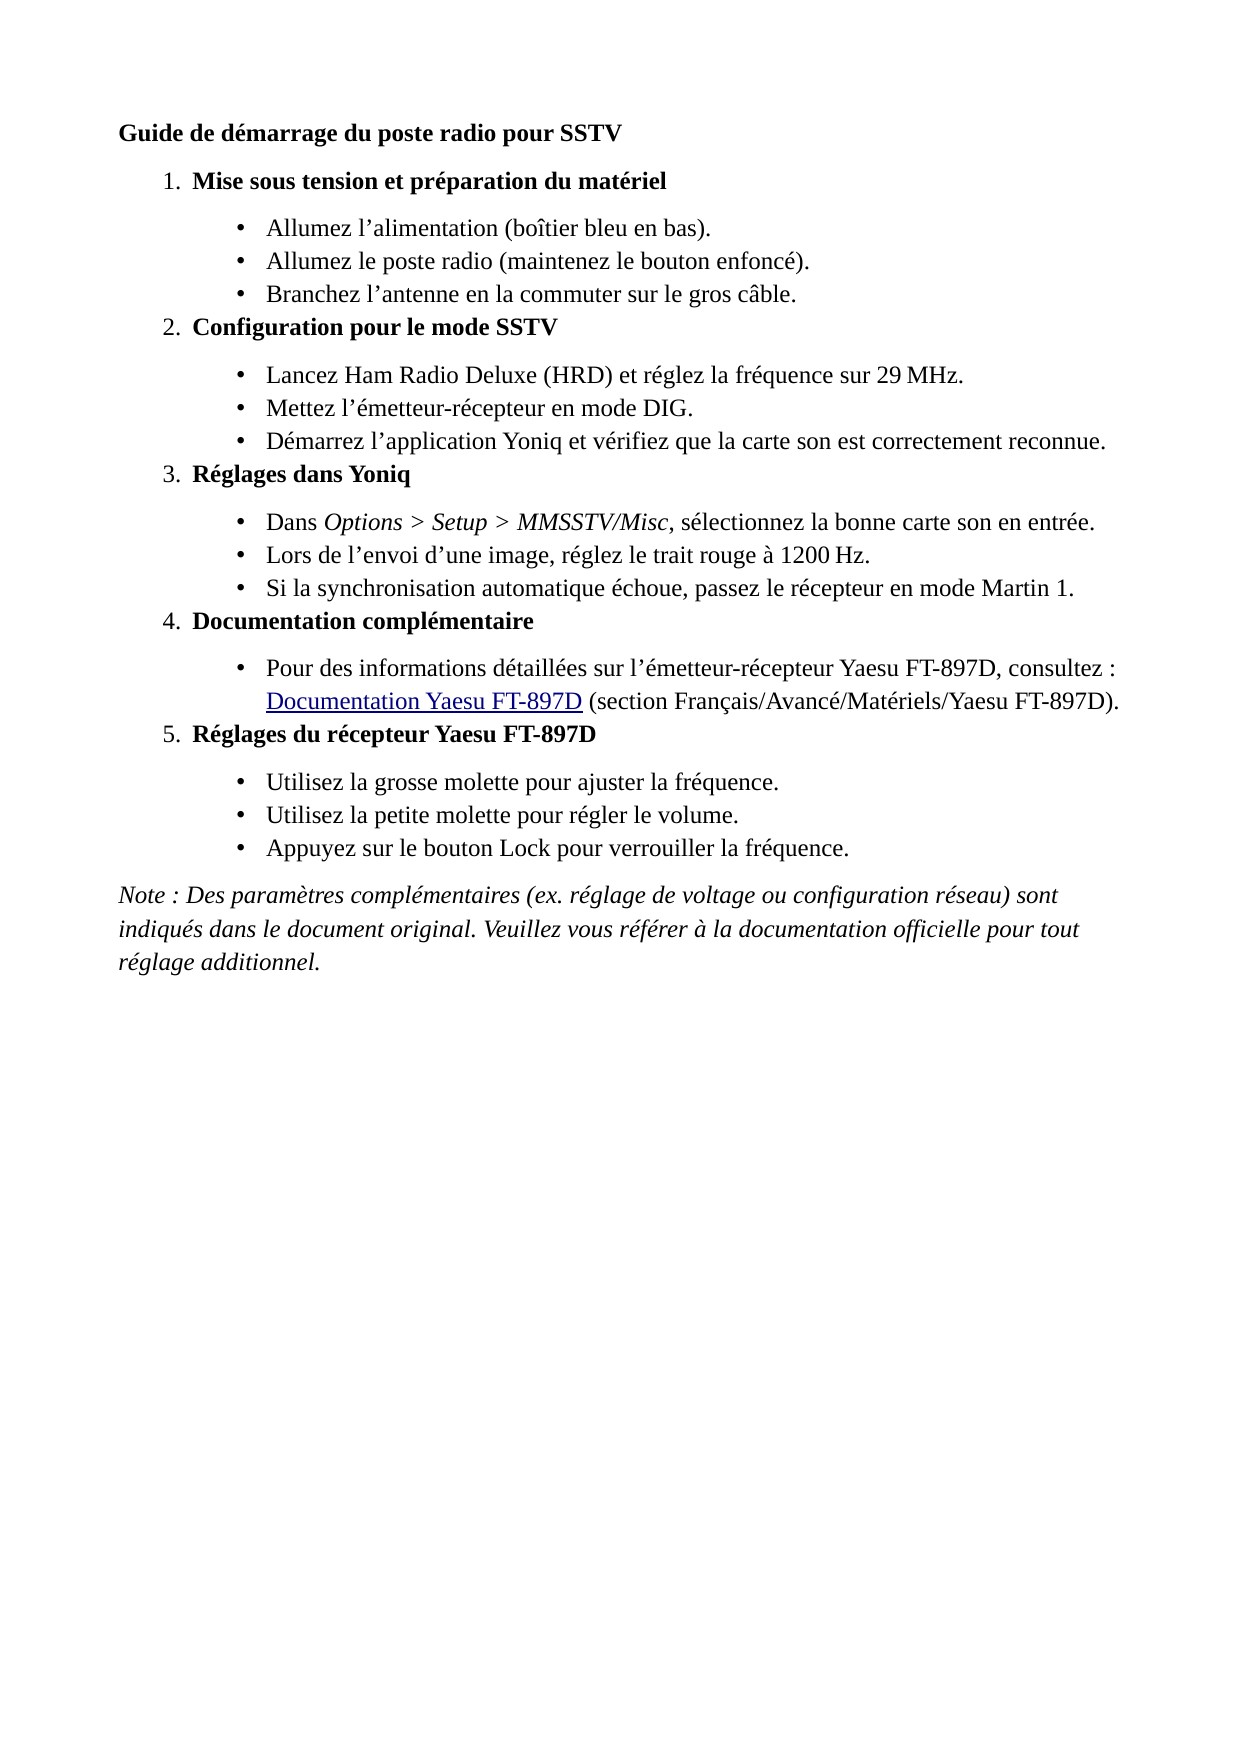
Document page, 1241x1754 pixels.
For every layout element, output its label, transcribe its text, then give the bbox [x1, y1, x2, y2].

list Appuyez sur le bouton Lock pour verrouiller la fréquence. [236, 833, 1122, 862]
text Note : Des paramètres complémentaires (ex. réglage de voltage ou configuration réseau) sont indiqués dans le document original. Veuillez vous référer à la documentation officielle pour tout réglage additionnel. [118, 881, 1122, 975]
list Dans Options > Setup > MMSSTV/Misc, sélectionnez la bonne carte son en entrée. [236, 507, 1122, 535]
list Lors de l’envoi d’une image, réglez le trait rouge à 1200 Hz. [236, 540, 1122, 568]
list Réglages dans Yoniq [162, 459, 1122, 488]
list Branchez l’antenne en la commuter sur le gros câble. [236, 279, 1122, 308]
list Documentation complémentaire [162, 606, 1122, 634]
text Guide de démarrage du poste radio pour SSTV [118, 118, 1122, 147]
list Allumez l’alimentation (boîtier bleu en bas). [236, 213, 1122, 242]
list Utilisez la grosse molette pour ajuster la fréquence. [236, 767, 1122, 796]
list Utilisez la petite molette pour régler le volume. [236, 800, 1122, 829]
list Allumez le poste radio (maintenez le bouton enfoncé). [236, 246, 1122, 275]
list Configuration pour le mode SSTV [162, 312, 1122, 341]
list Si la synchronisation automatique échoue, passez le récepteur en mode Martin 1. [236, 573, 1122, 601]
list Pour des informations détaillées sur l’émetteur-récepteur Yaesu FT-897D, consultez : Documentation Yaesu FT-897D (section Français/Avancé/Matériels/Yaesu FT-897D). [236, 653, 1122, 715]
list Lancez Ham Radio Deluxe (HRD) et réglez la fréquence sur 29 MHz. [236, 360, 1122, 389]
list Mise sous tension et préparation du matériel [162, 166, 1122, 194]
list Réglages du récepteur Yaesu FT-897D [162, 719, 1122, 748]
list Mettez l’émetteur-récepteur en mode DIG. [236, 393, 1122, 422]
list Démarrez l’application Yoniq et vérifiez que la carte son est correctement reconnue. [236, 426, 1122, 455]
